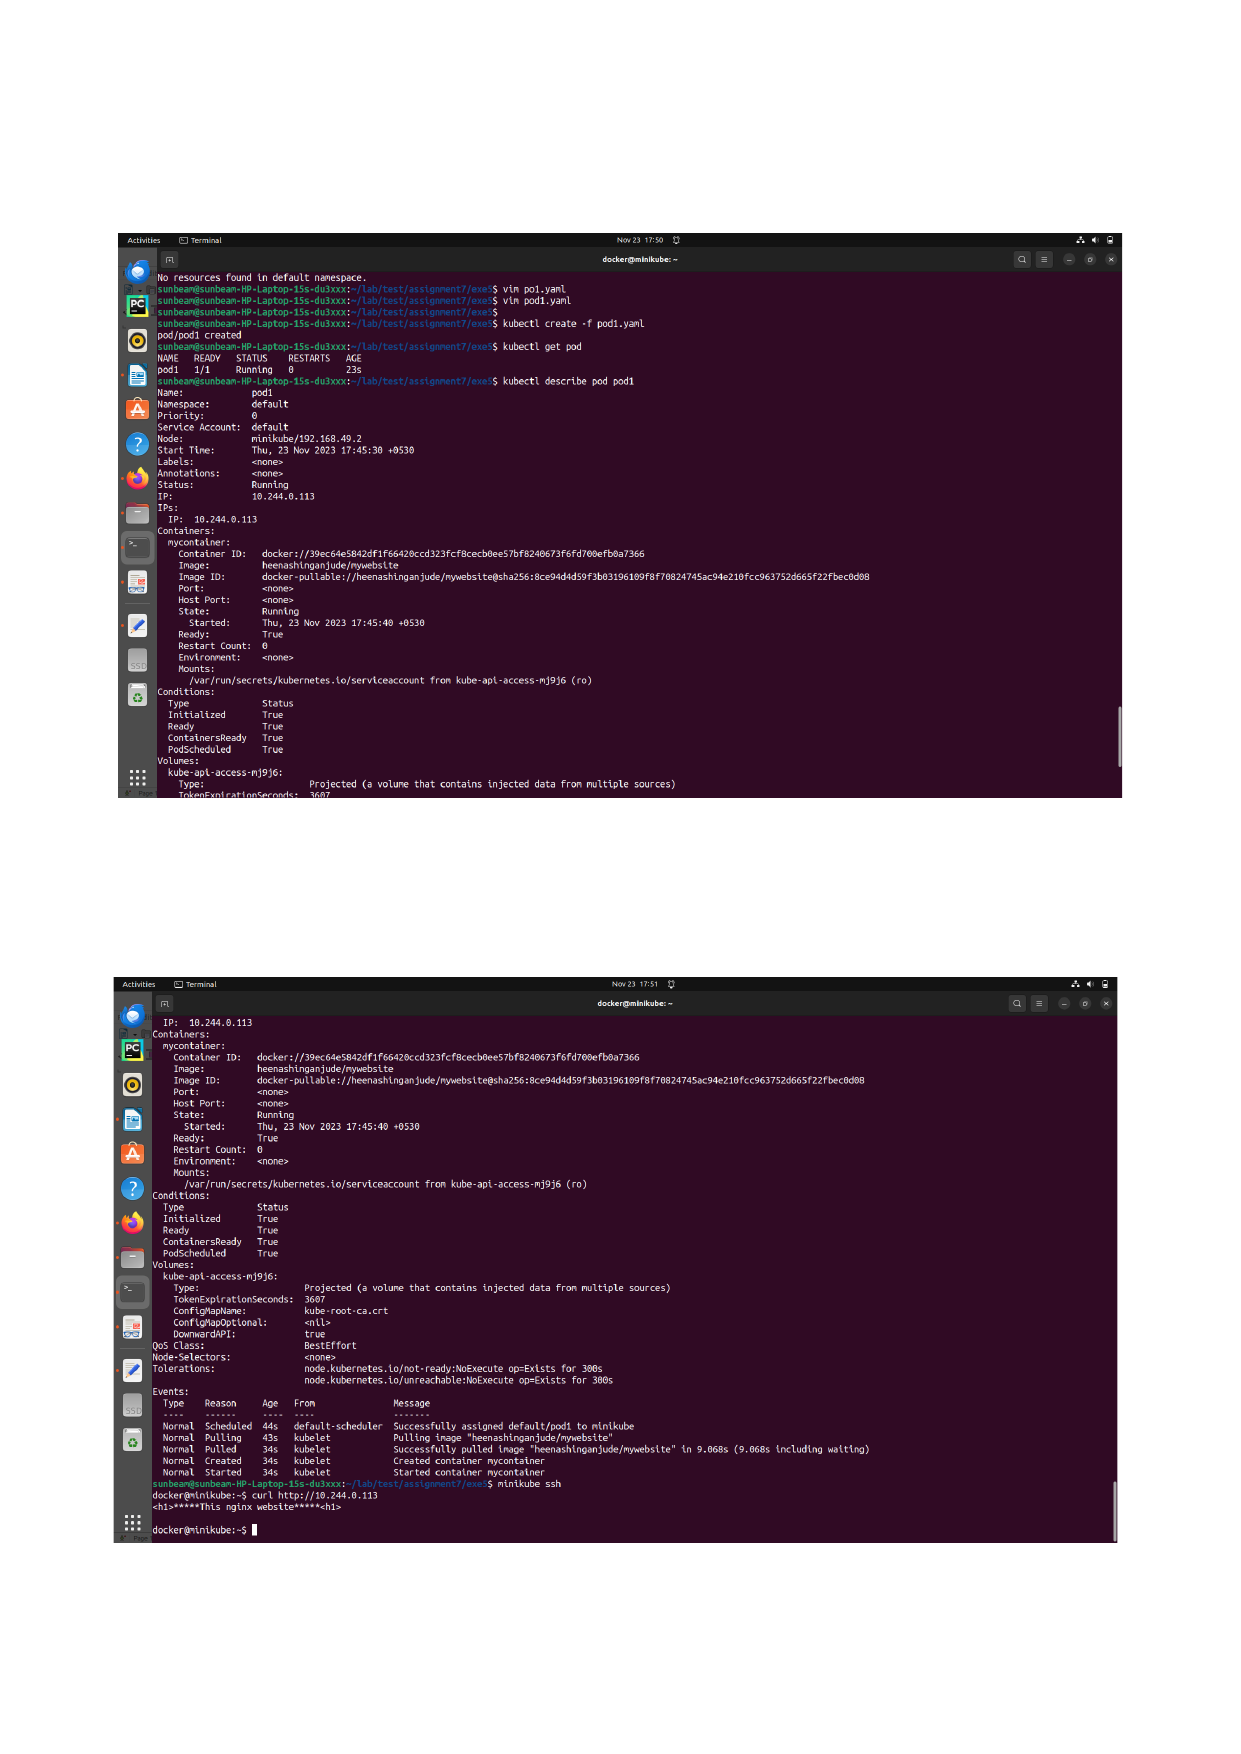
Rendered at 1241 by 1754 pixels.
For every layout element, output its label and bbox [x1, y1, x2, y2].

picture [118, 233, 1123, 798]
picture [113, 977, 1118, 1543]
